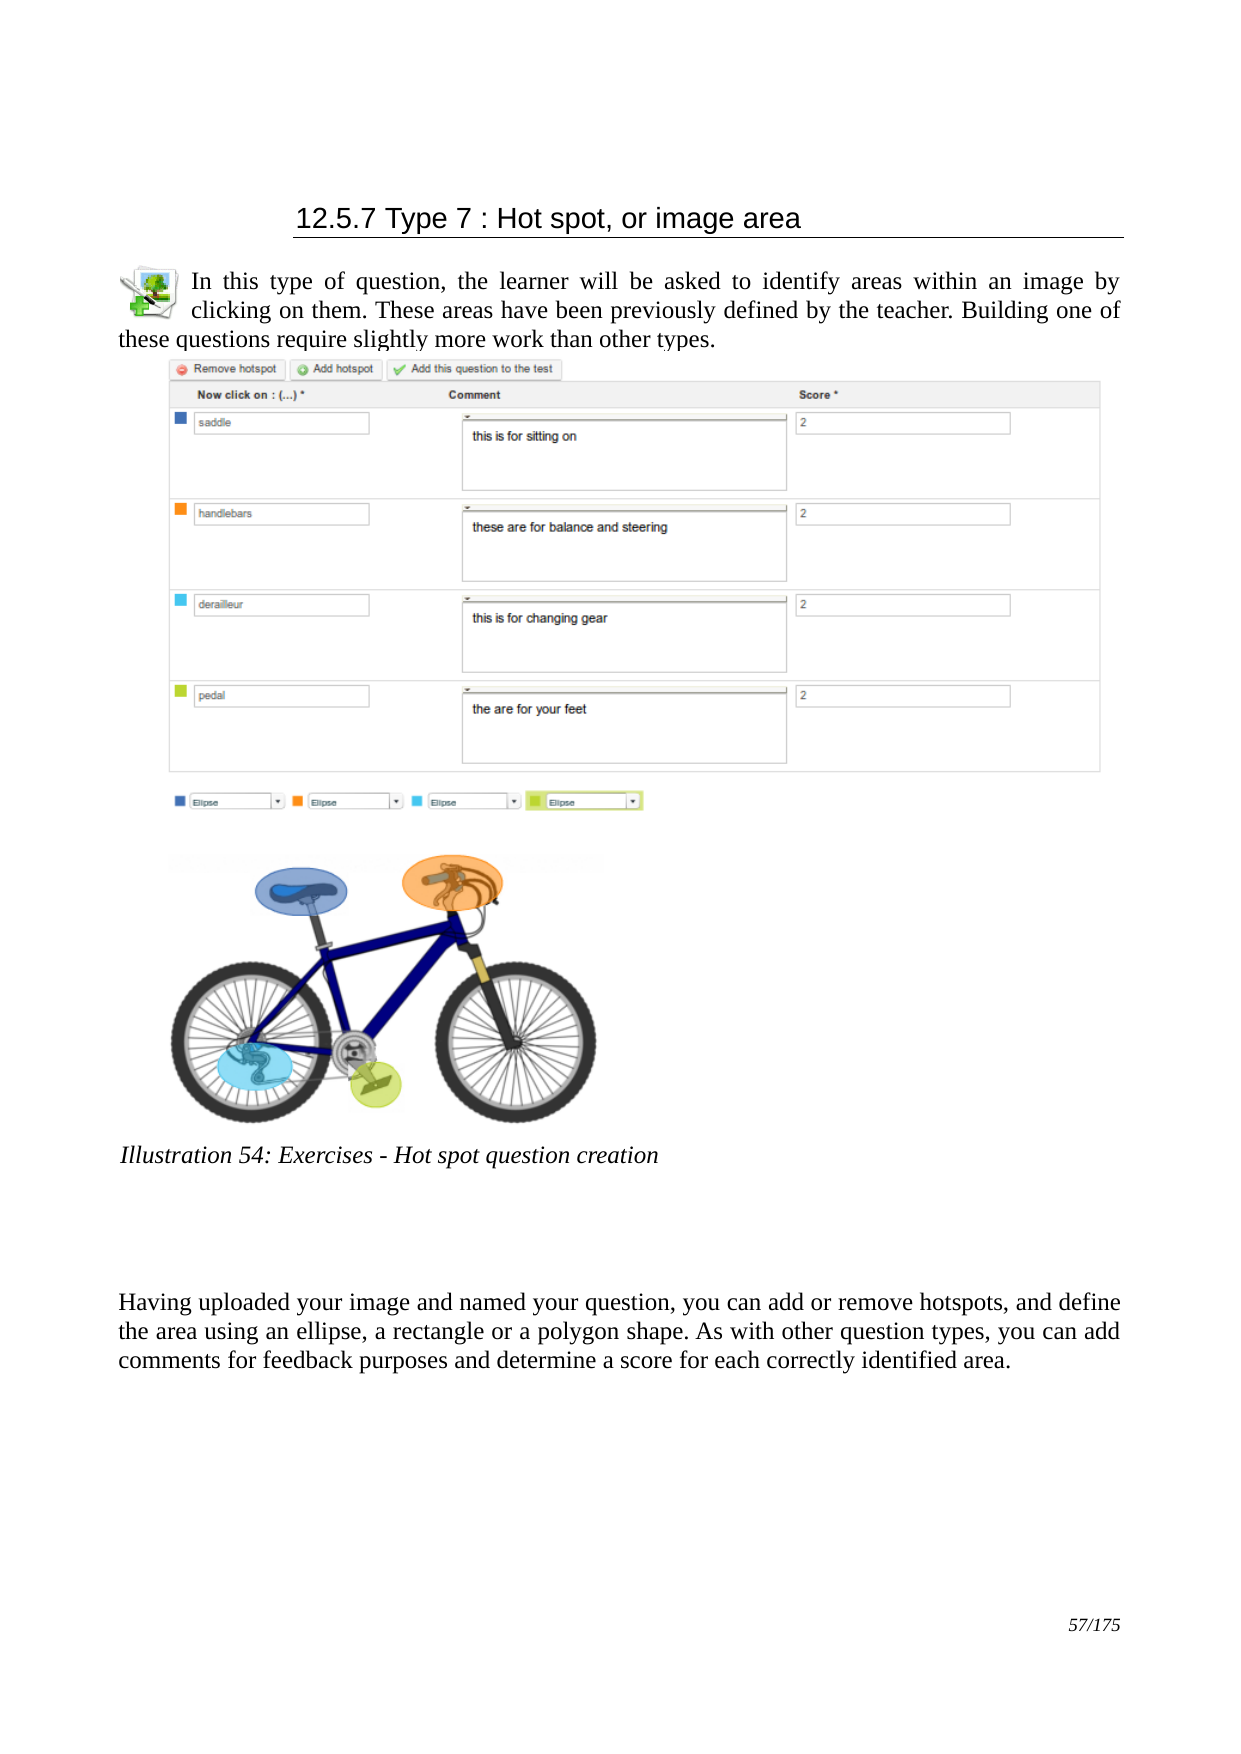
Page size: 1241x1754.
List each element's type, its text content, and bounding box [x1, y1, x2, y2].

text Having uploaded your image and named your question, you can add or remove hotspots, and define the area using an ellipse, a rectangle or a polygon shape. As with other question types, you can add comments for feedback purposes and determine a score for each correctly identified area. [118, 1287, 1122, 1373]
picture [127, 351, 1121, 1141]
subtitle Type 7 : Hot spot, or image area [293, 201, 1124, 237]
picture [120, 260, 179, 320]
text Illustration 54: Exercises - Hot spot question creation [120, 745, 1109, 1169]
text In this type of question, the learner will be asked to identify areas within an image by clicking on them. These areas have been previously defined by the teacher. Building one of these questions require slightly more work than other types. [118, 266, 1122, 353]
